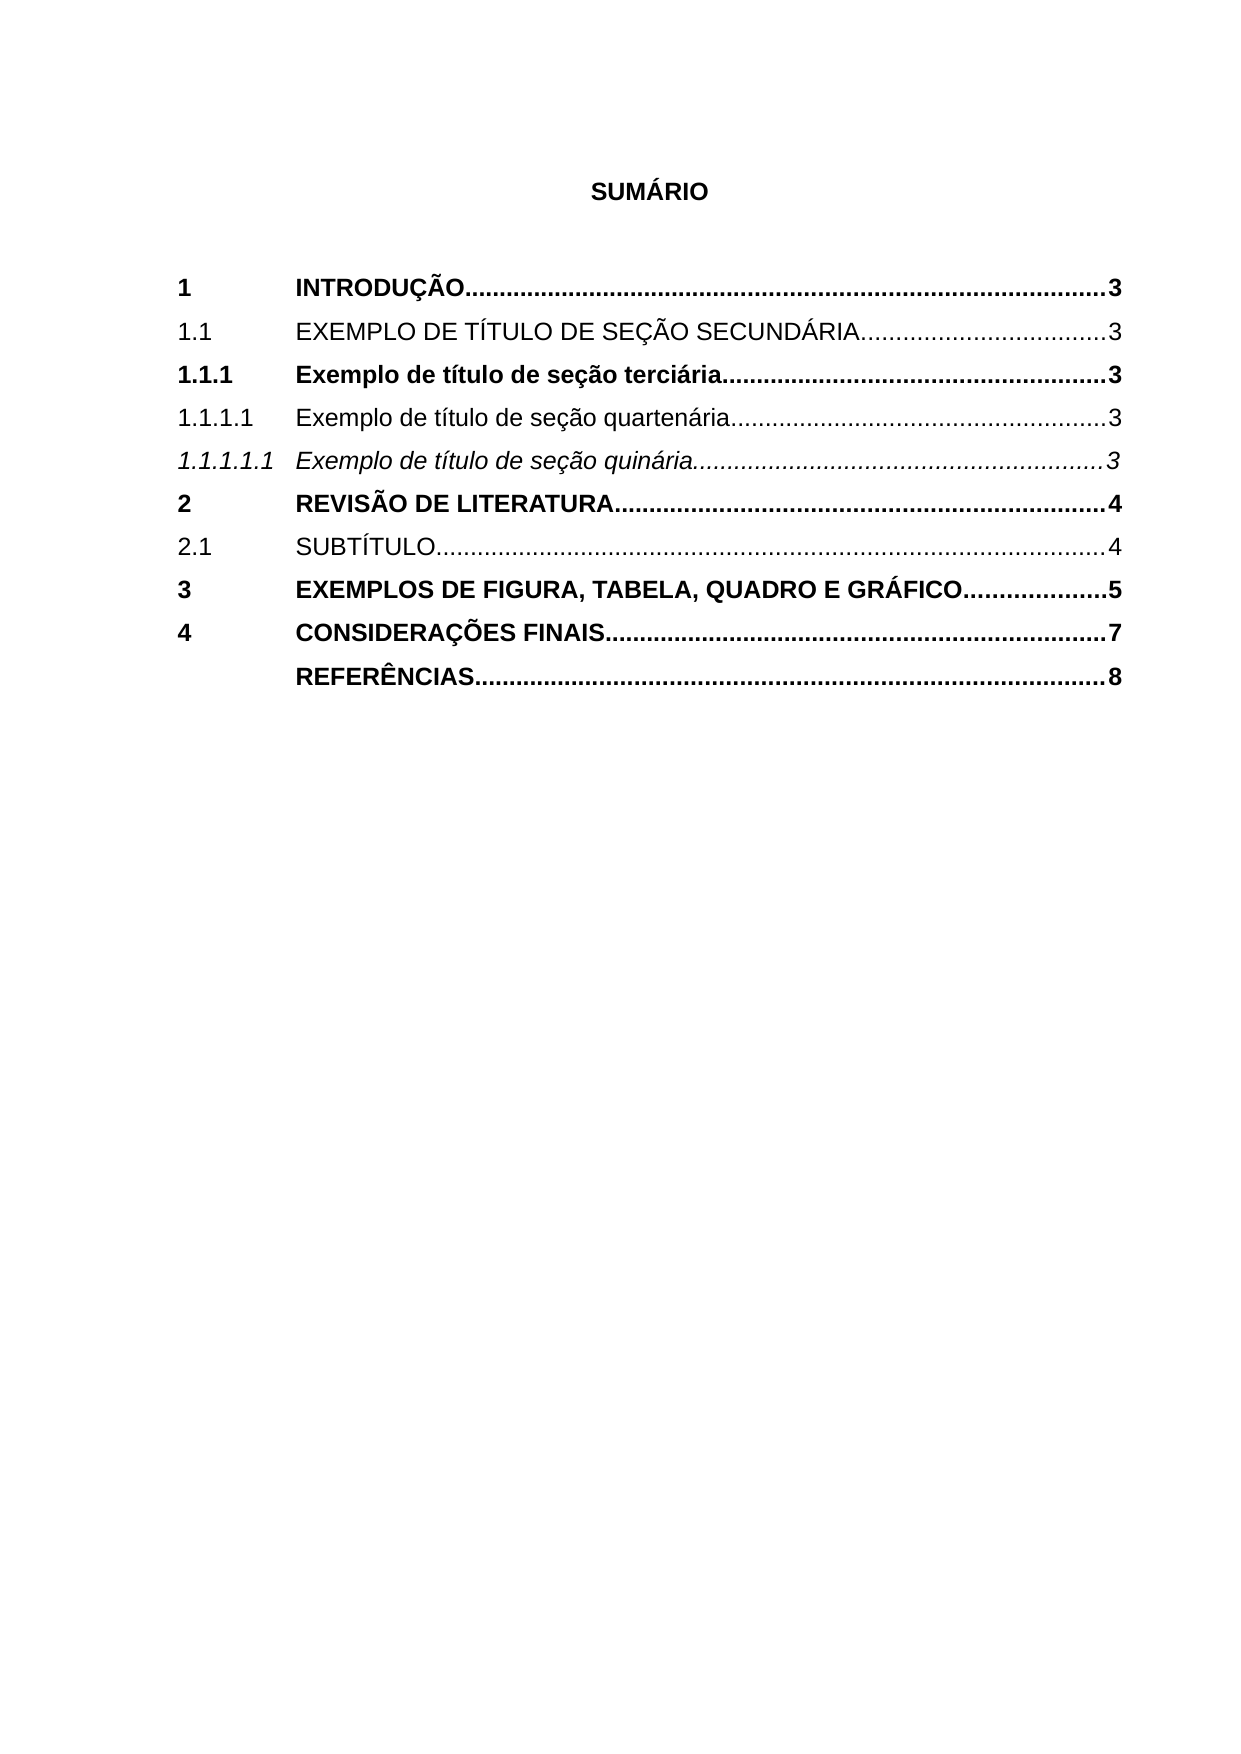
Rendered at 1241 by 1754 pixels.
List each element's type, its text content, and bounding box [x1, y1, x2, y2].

text REFERÊNCIAS 8 [177, 662, 1122, 690]
text 1.1.1 Exemplo de título de seção terciária 3 [177, 360, 1122, 388]
text 4 Considerações finais 7 [177, 618, 1122, 647]
text 1.1.1.1.1 Exemplo de título de seção quinária 3 [177, 446, 1122, 475]
text 3 Exemplos de figura, tabela, quadro e gráfico 5 [177, 575, 1122, 604]
text sumário [177, 177, 1122, 206]
text 2 Revisão de literatura 4 [177, 489, 1122, 518]
text 2.1 Subtítulo 4 [177, 532, 1122, 561]
text 1.1 EXEMPLO DE TÍTULO DE SEÇÃO SECUNDÁRIA 3 [177, 317, 1122, 345]
text 1 introdução 3 [177, 273, 1122, 302]
text 1.1.1.1 Exemplo de título de seção quartenária 3 [177, 403, 1122, 432]
